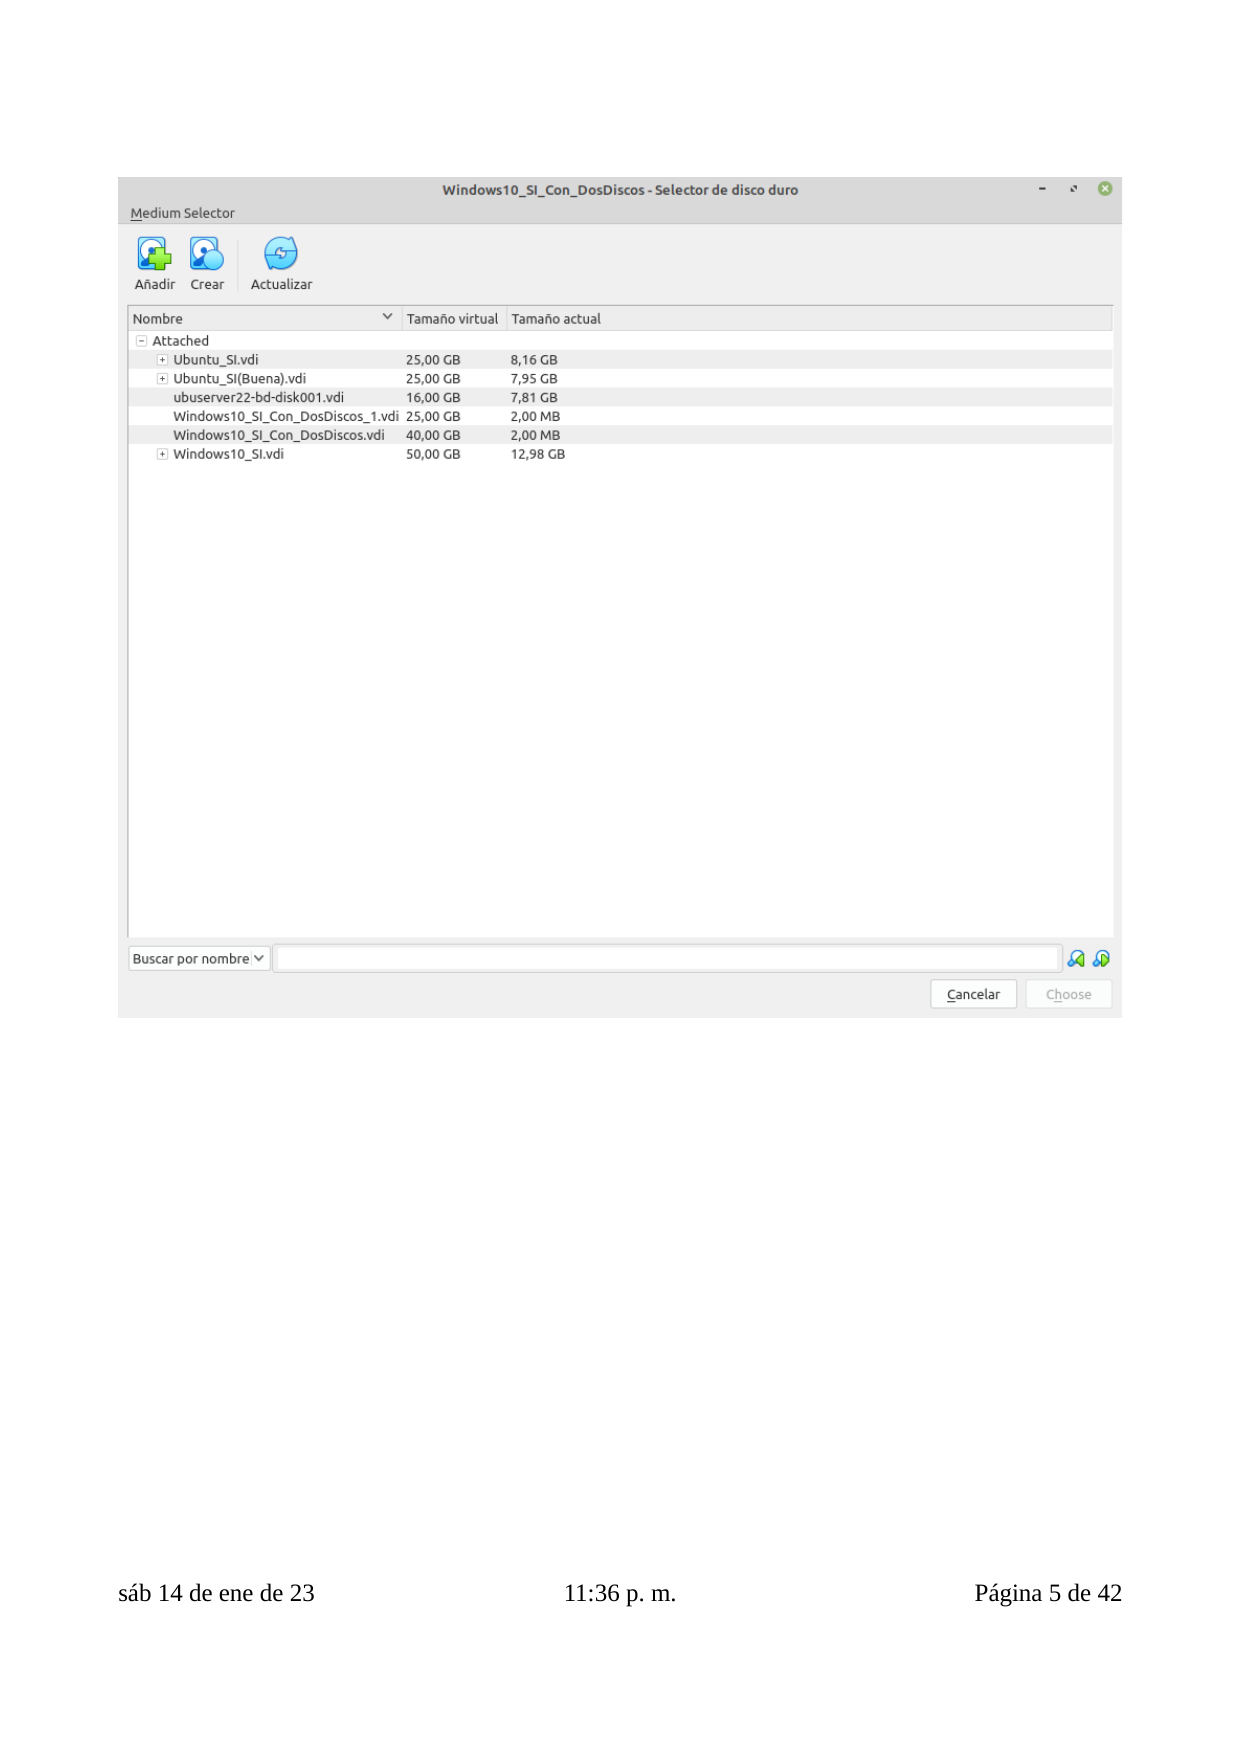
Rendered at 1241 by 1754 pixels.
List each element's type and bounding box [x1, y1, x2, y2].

picture [118, 177, 1123, 1018]
